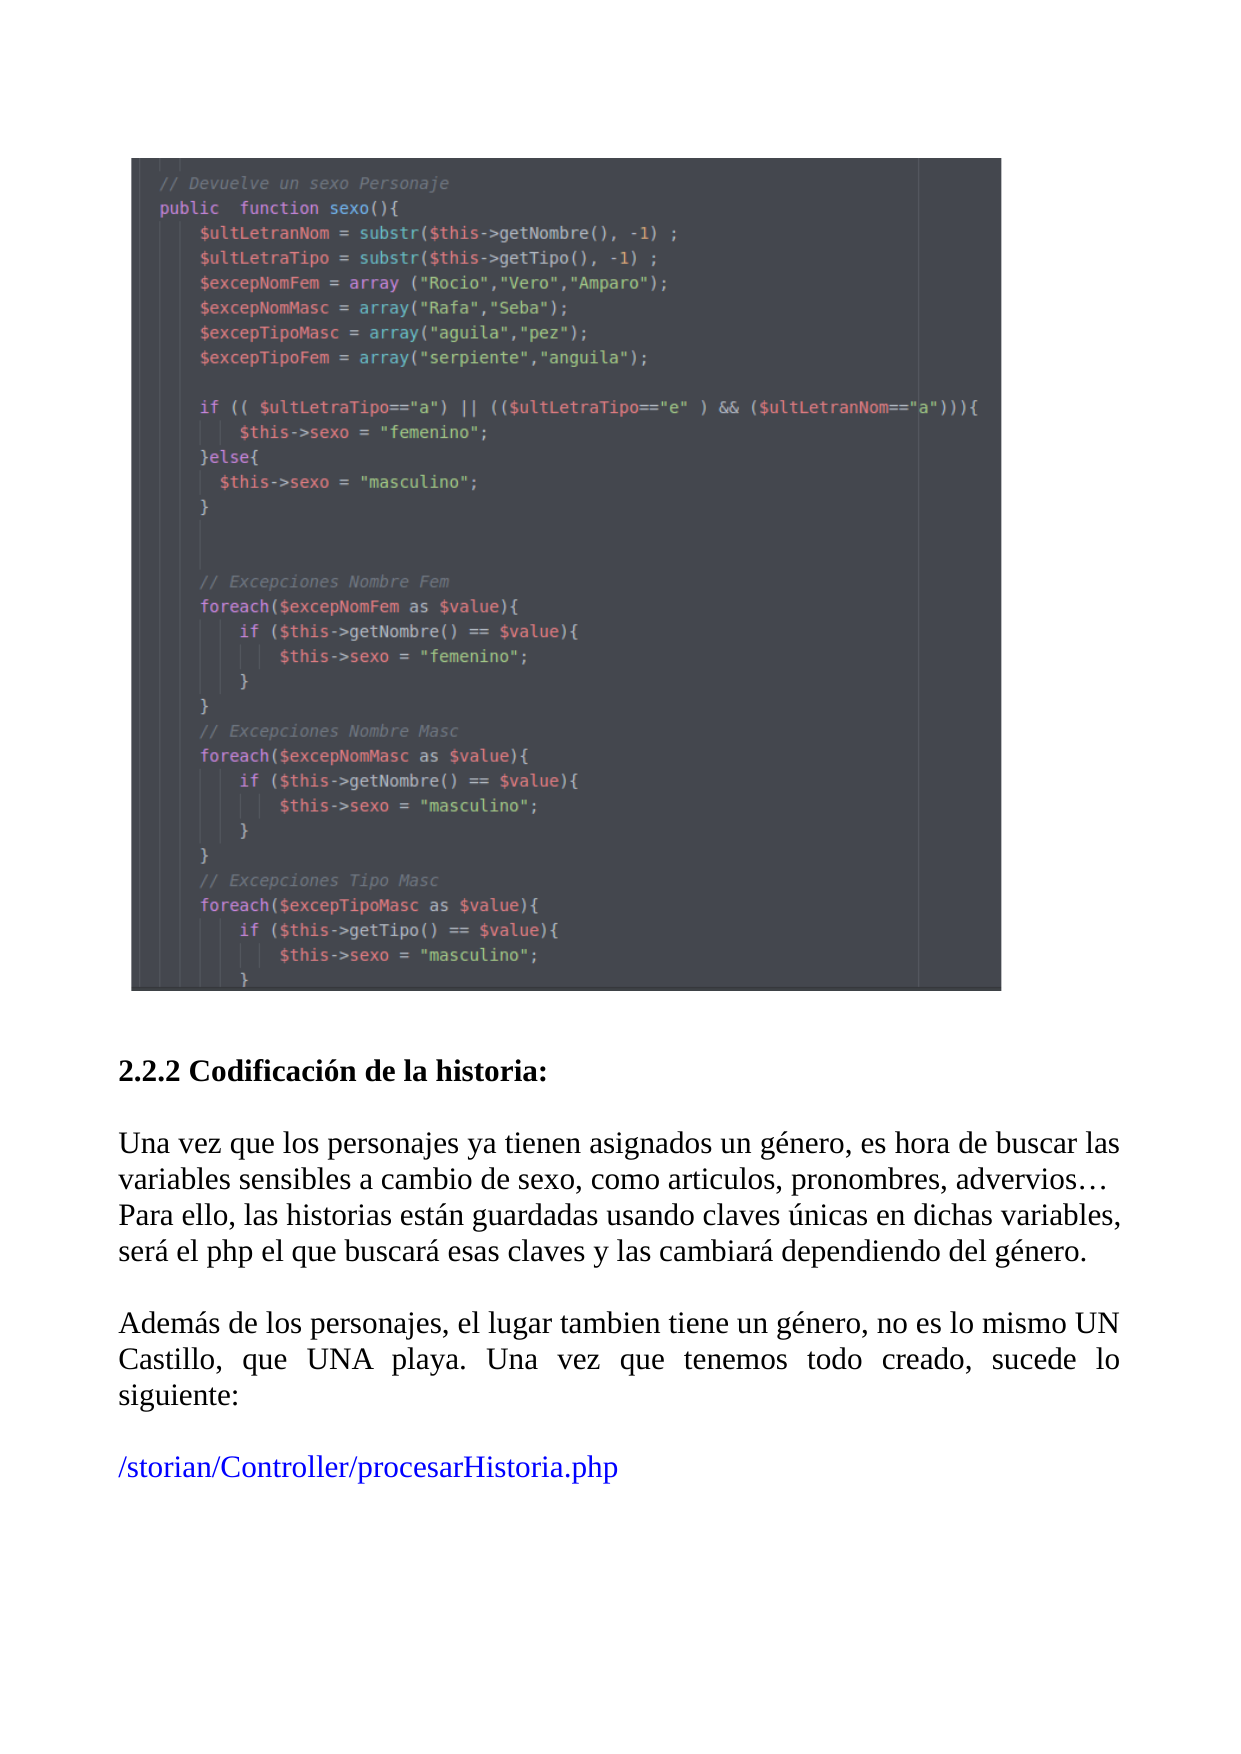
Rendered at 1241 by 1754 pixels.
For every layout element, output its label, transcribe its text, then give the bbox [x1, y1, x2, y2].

text 2.2.2 Codificación de la historia: [118, 1052, 1122, 1088]
picture [131, 158, 912, 991]
text Para ello, las historias están guardadas usando claves únicas en dichas variables, será el php el que buscará esas claves y las cambiará dependiendo del género. [118, 1196, 1122, 1268]
text Además de los personajes, el lugar tambien tiene un género, no es lo mismo UN Castillo, que UNA playa. Una vez que tenemos todo creado, sucede lo siguiente: [118, 1304, 1122, 1412]
text /storian/Controller/procesarHistoria.php [118, 1448, 1122, 1484]
text Una vez que los personajes ya tienen asignados un género, es hora de buscar las variables sensibles a cambio de sexo, como articulos, pronombres, advervios… [118, 1124, 1122, 1196]
